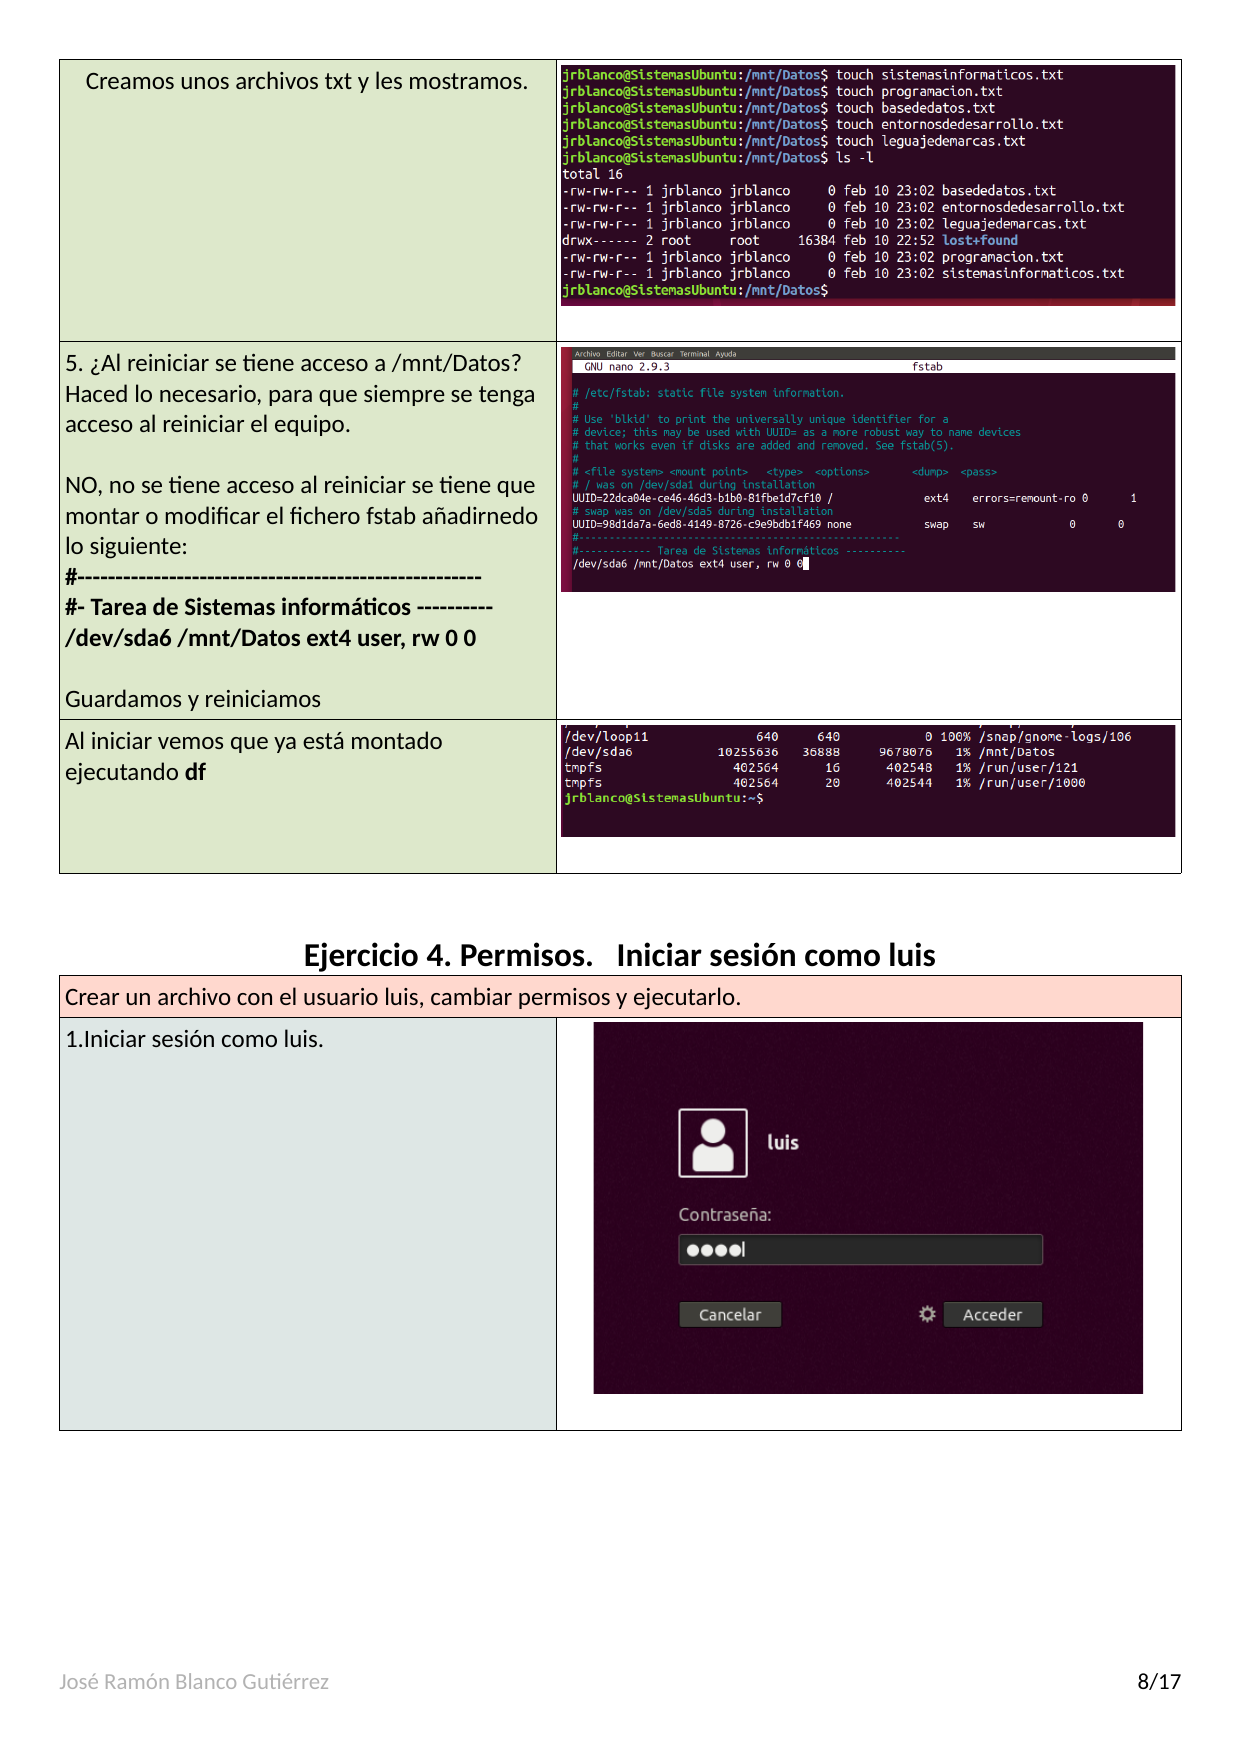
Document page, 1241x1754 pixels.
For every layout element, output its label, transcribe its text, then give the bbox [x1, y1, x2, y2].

table_cell 5. ¿Al reiniciar se tiene acceso a /mnt/Datos? Haced lo necesario, para que siempre se tenga acceso al reiniciar el equipo. NO, no se tiene acceso al reiniciar se tiene que montar o modificar el fichero fstab añadirnedo lo siguiente: #----------------------------------------------------- #- Tarea de Sistemas informáticos ---------- /dev/sda6 /mnt/Datos ext4 user, rw 0 0 Guardamos y reiniciamos [60, 342, 556, 719]
table_header Crear un archivo con el usuario luis, cambiar permisos y ejecutarlo. [60, 976, 1181, 1017]
table_cell [557, 342, 1181, 719]
table_cell Al iniciar vemos que ya está montado ejecutando df [60, 720, 556, 873]
picture [593, 1022, 1144, 1394]
picture [561, 347, 1176, 592]
picture [561, 65, 1176, 306]
table_cell [557, 1018, 1181, 1430]
table_cell [557, 60, 1181, 341]
table_cell [557, 720, 1181, 873]
table_cell 1.Iniciar sesión como luis. [60, 1018, 556, 1430]
picture [561, 725, 1176, 837]
text Ejercicio 4. Permisos. Iniciar sesión como luis [59, 934, 1181, 975]
table_cell Creamos unos archivos txt y les mostramos. [60, 60, 556, 341]
